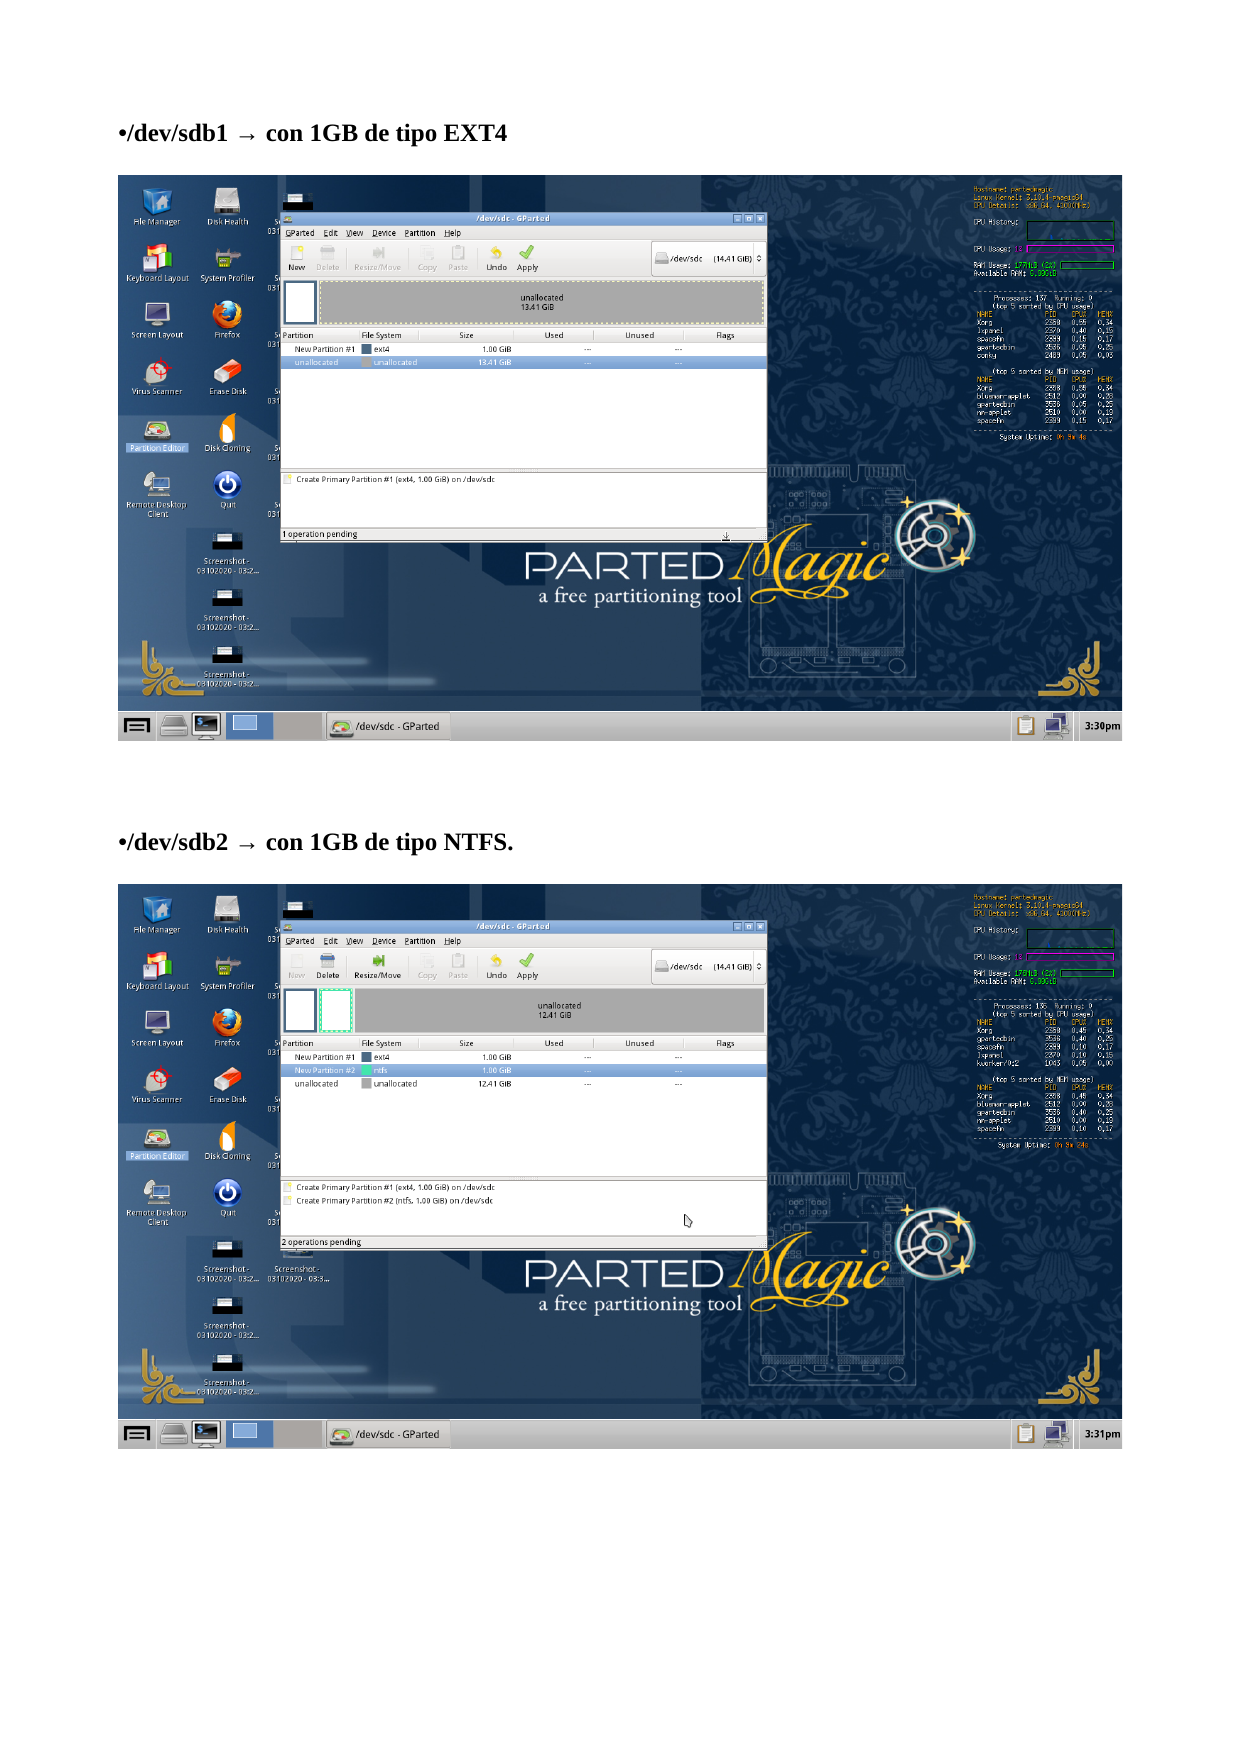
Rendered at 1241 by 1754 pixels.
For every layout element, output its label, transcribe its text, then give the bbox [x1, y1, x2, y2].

text •/dev/sdb2 → con 1GB de tipo NTFS. [118, 827, 1122, 855]
picture [118, 884, 1123, 1449]
text •/dev/sdb1 → con 1GB de tipo EXT4 [118, 118, 1122, 147]
picture [118, 175, 1123, 741]
